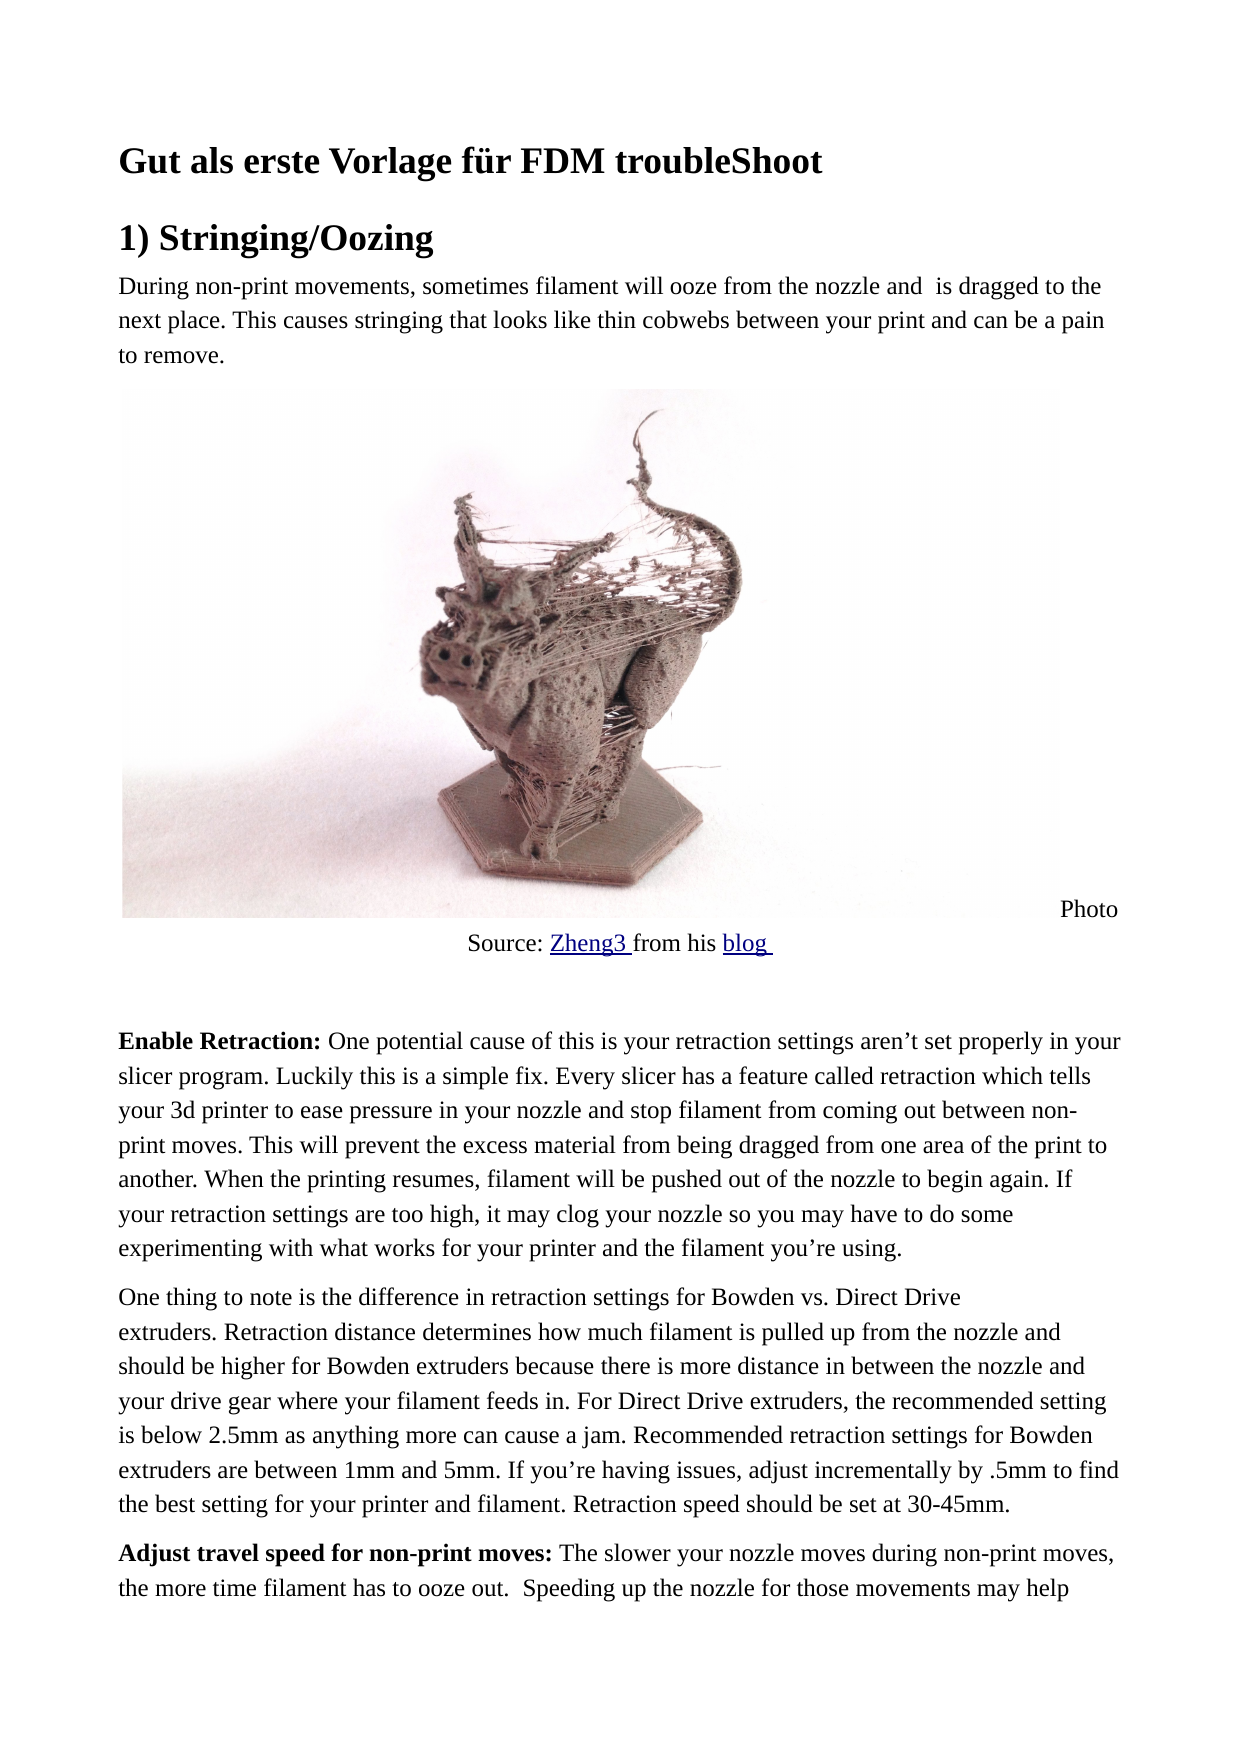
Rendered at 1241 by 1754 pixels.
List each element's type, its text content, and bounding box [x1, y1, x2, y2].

subtitle Gut als erste Vorlage für FDM troubleShoot [118, 139, 1122, 182]
text Adjust travel speed for non-print moves: The slower your nozzle moves during non-print moves, the more time filament has to ooze out. Speeding up the nozzle for those movements may help [118, 1538, 1122, 1602]
text Photo Source: Zheng3 from his blog [118, 389, 1122, 957]
subtitle 1) Stringing/Oozing [118, 215, 1122, 258]
text Enable Retraction: One potential cause of this is your retraction settings aren’t set properly in your slicer program. Luckily this is a simple fix. Every slicer has a feature called retraction which tells your 3d printer to ease pressure in your nozzle and stop filament from coming out between non-print moves. This will prevent the excess material from being dragged from one area of the print to another. When the printing resumes, filament will be pushed out of the nozzle to begin again. If your retraction settings are too high, it may clog your nozzle so you may have to do some experimenting with what works for your printer and the filament you’re using. [118, 1026, 1122, 1262]
picture [122, 389, 1060, 918]
text During non-print movements, sometimes filament will ooze from the nozzle and is dragged to the next place. This causes stringing that looks like thin cobwebs between your print and can be a pain to remove. [118, 271, 1122, 369]
text One thing to note is the difference in retraction settings for Bowden vs. Direct Drive extruders. Retraction distance determines how much filament is pulled up from the nozzle and should be higher for Bowden extruders because there is more distance in between the nozzle and your drive gear where your filament feeds in. For Direct Drive extruders, the recommended setting is below 2.5mm as anything more can cause a jam. Recommended retraction settings for Bowden extruders are between 1mm and 5mm. If you’re having issues, adjust incrementally by .5mm to find the best setting for your printer and filament. Retraction speed should be set at 30-45mm. [118, 1282, 1122, 1518]
